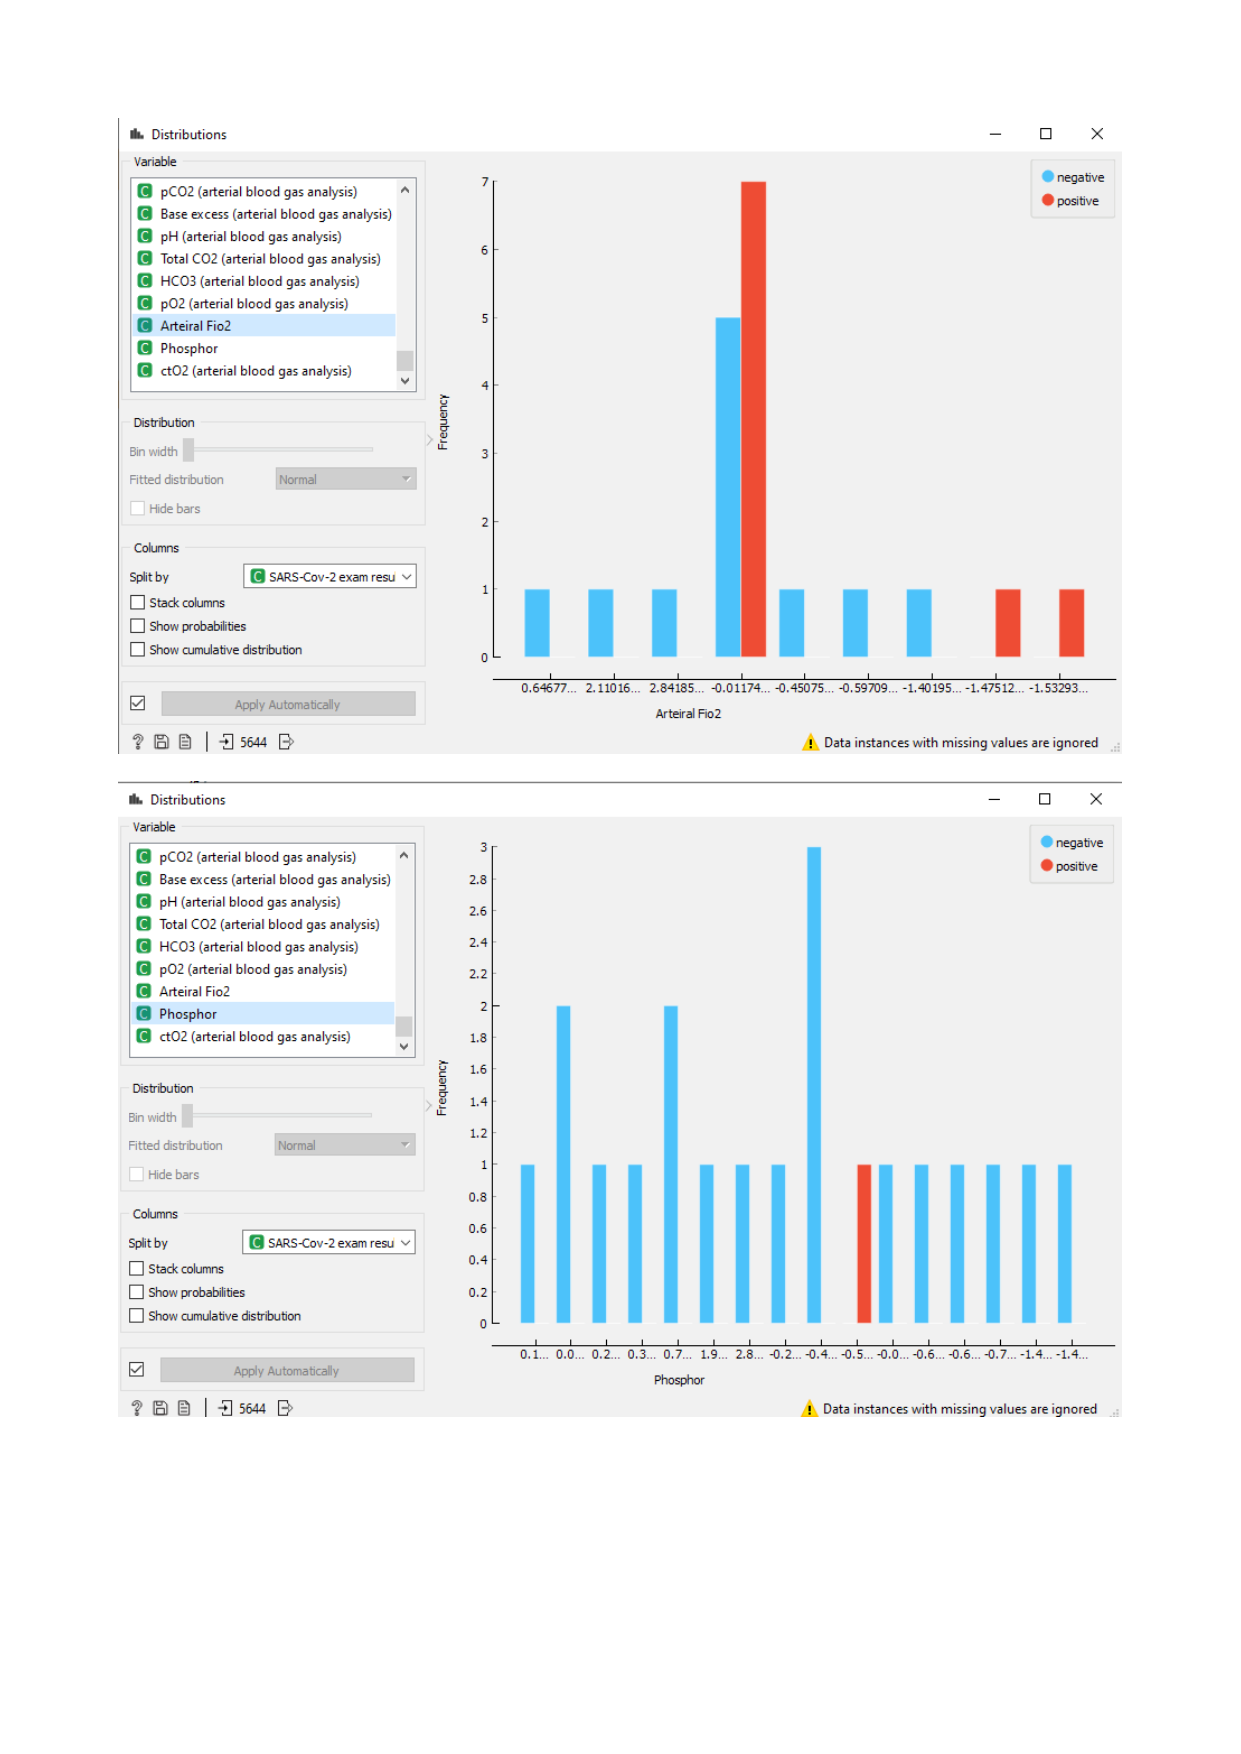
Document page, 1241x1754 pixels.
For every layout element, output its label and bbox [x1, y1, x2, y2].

picture [118, 118, 1122, 754]
picture [118, 781, 1122, 1417]
